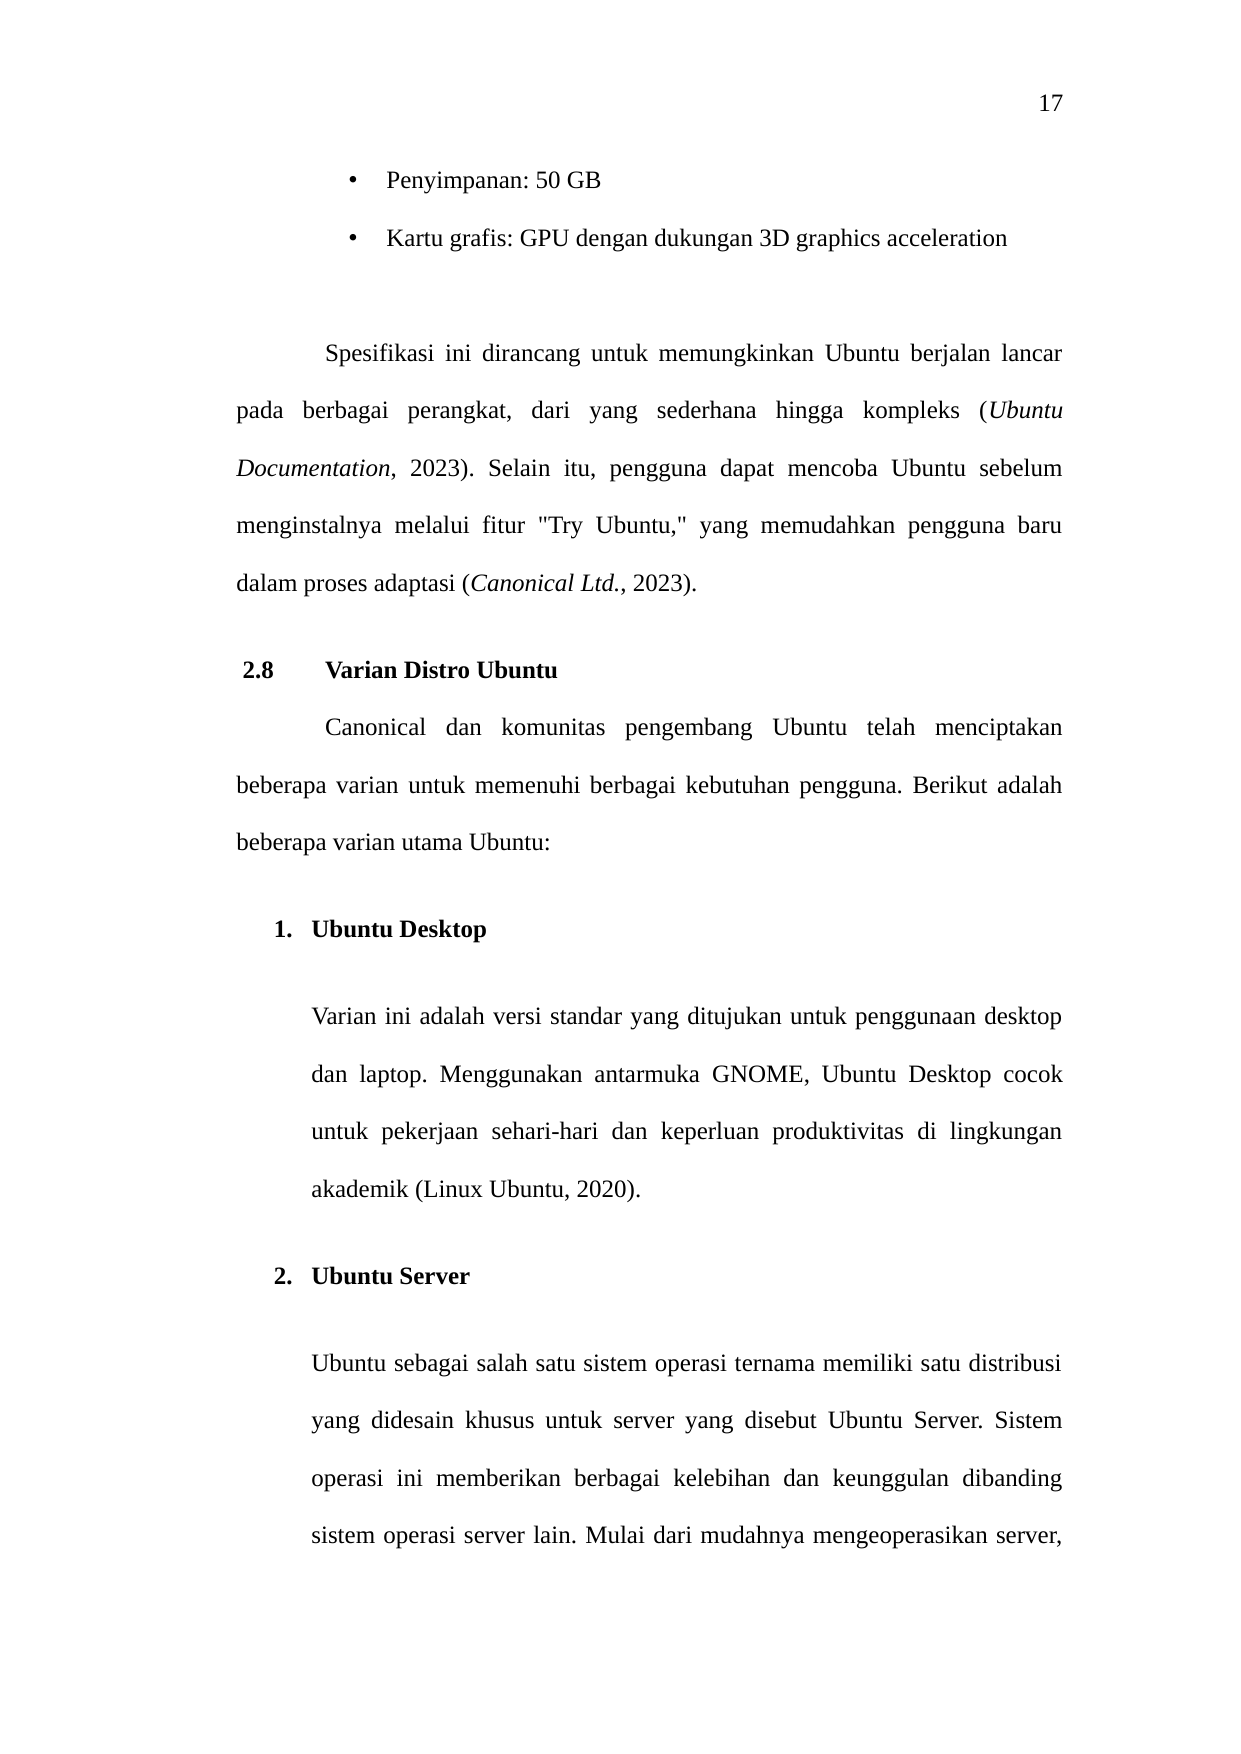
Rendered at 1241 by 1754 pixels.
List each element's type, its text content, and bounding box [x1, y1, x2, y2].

text Spesifikasi ini dirancang untuk memungkinkan Ubuntu berjalan lancar pada berbagai perangkat, dari yang sederhana hingga kompleks (Ubuntu Documentation, 2023). Selain itu, pengguna dapat mencoba Ubuntu sebelum menginstalnya melalui fitur "Try Ubuntu," yang memudahkan pengguna baru dalam proses adaptasi (Canonical Ltd., 2023). [236, 338, 1063, 597]
list Kartu grafis: GPU dengan dukungan 3D graphics acceleration [349, 223, 1063, 252]
subtitle Varian Distro Ubuntu [236, 655, 1063, 683]
list Penyimpanan: 50 GB [349, 165, 1063, 194]
list Ubuntu sebagai salah satu sistem operasi ternama memiliki satu distribusi yang didesain khusus untuk server yang disebut Ubuntu Server. Sistem operasi ini memberikan berbagai kelebihan dan keunggulan dibanding sistem operasi server lain. Mulai dari mudahnya mengeoperasikan server, [274, 1348, 1063, 1549]
list Varian ini adalah versi standar yang ditujukan untuk penggunaan desktop dan laptop. Menggunakan antarmuka GNOME, Ubuntu Desktop cocok untuk pekerjaan sehari-hari dan keperluan produktivitas di lingkungan akademik (Linux Ubuntu, 2020)⁠. [274, 1001, 1063, 1202]
list Ubuntu Server [274, 1261, 1063, 1289]
list Ubuntu Desktop [274, 914, 1063, 943]
text Canonical dan komunitas pengembang Ubuntu telah menciptakan beberapa varian untuk memenuhi berbagai kebutuhan pengguna. Berikut adalah beberapa varian utama Ubuntu: [236, 712, 1063, 856]
